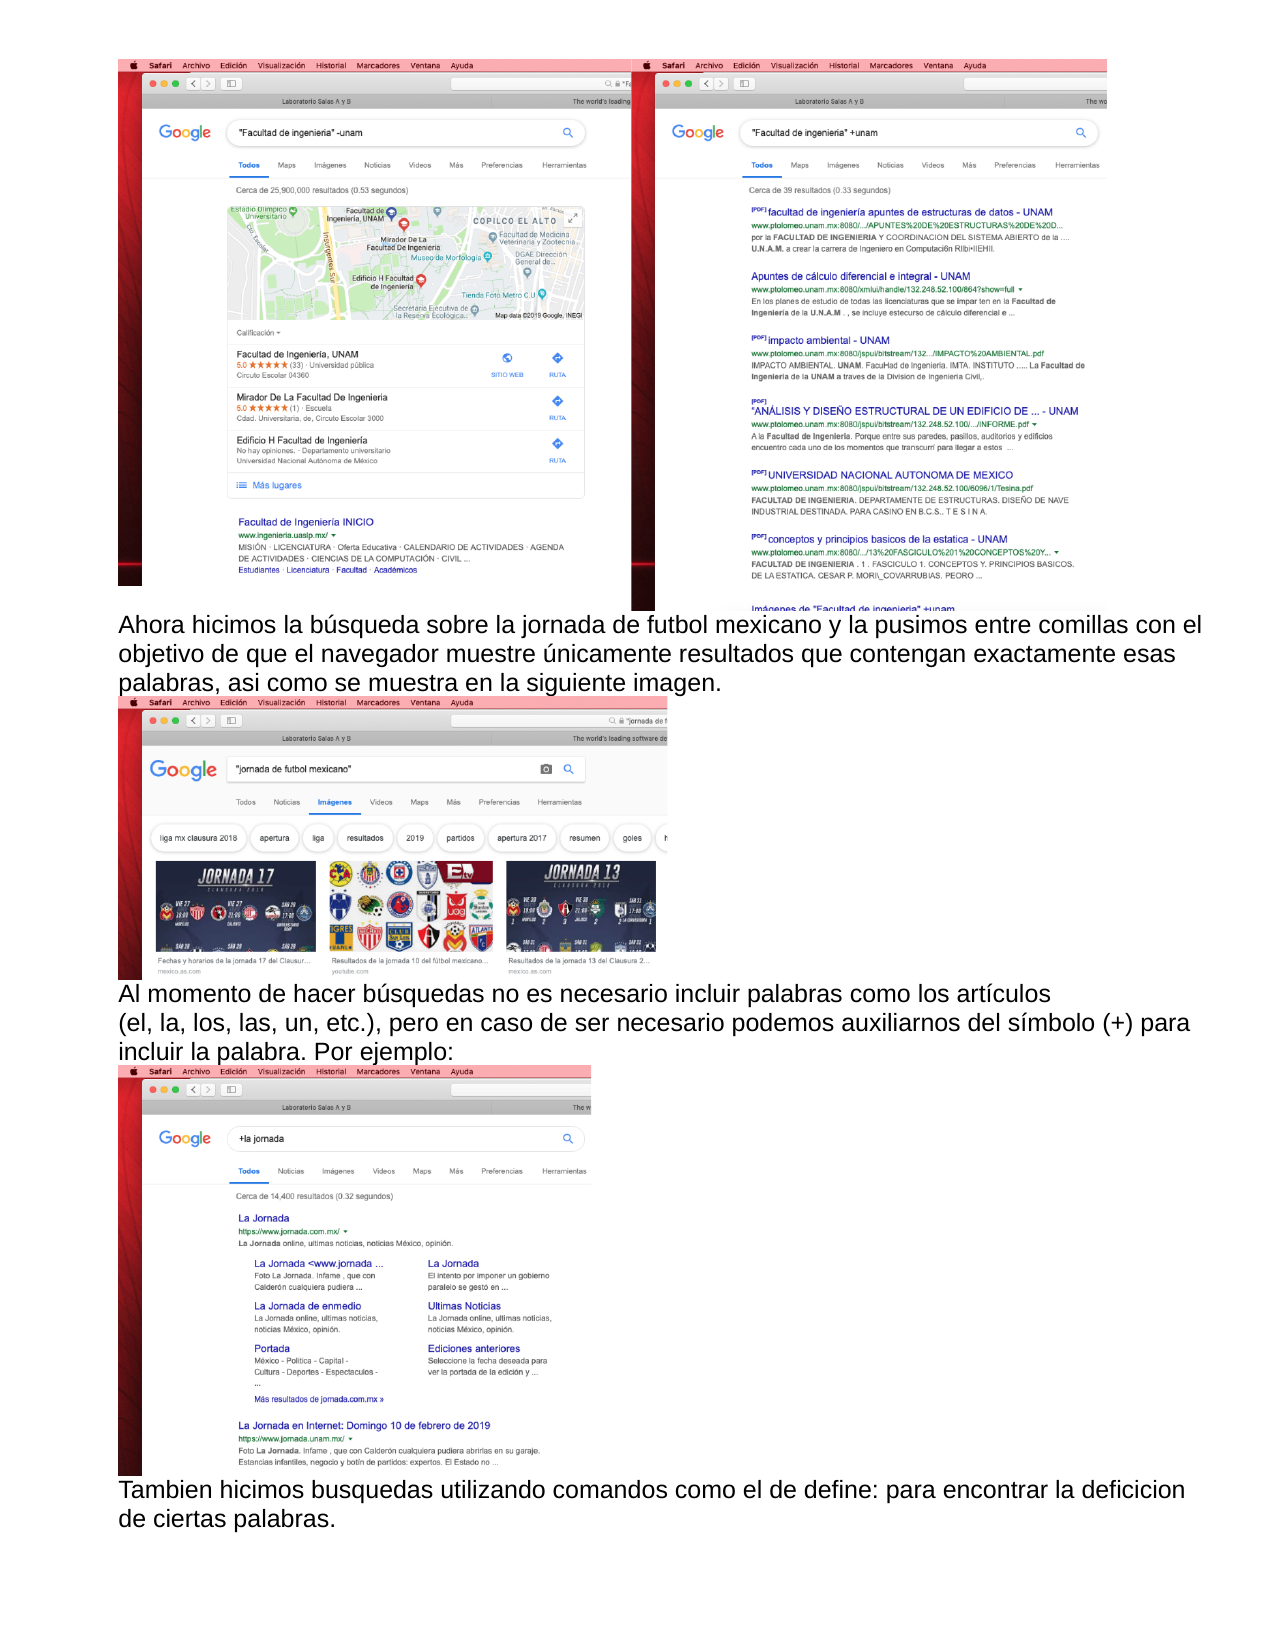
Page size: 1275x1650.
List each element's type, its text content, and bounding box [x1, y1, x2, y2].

text Tambien hicimos busquedas utilizando comandos como el de define: para encontrar la deficicion de ciertas palabras. [118, 1476, 1205, 1533]
text Al momento de hacer búsquedas no es necesario incluir palabras como los artículos [118, 979, 1205, 1008]
text (el, la, los, las, un, etc.), pero en caso de ser necesario podemos auxiliarnos del símbolo (+) para incluir la palabra. Por ejemplo: [118, 1008, 1205, 1066]
text Ahora hicimos la búsqueda sobre la jornada de futbol mexicano y la pusimos entre comillas con el objetivo de que el navegador muestre únicamente resultados que contengan exactamente esas palabras, asi como se muestra en la siguiente imagen. [118, 610, 1205, 697]
